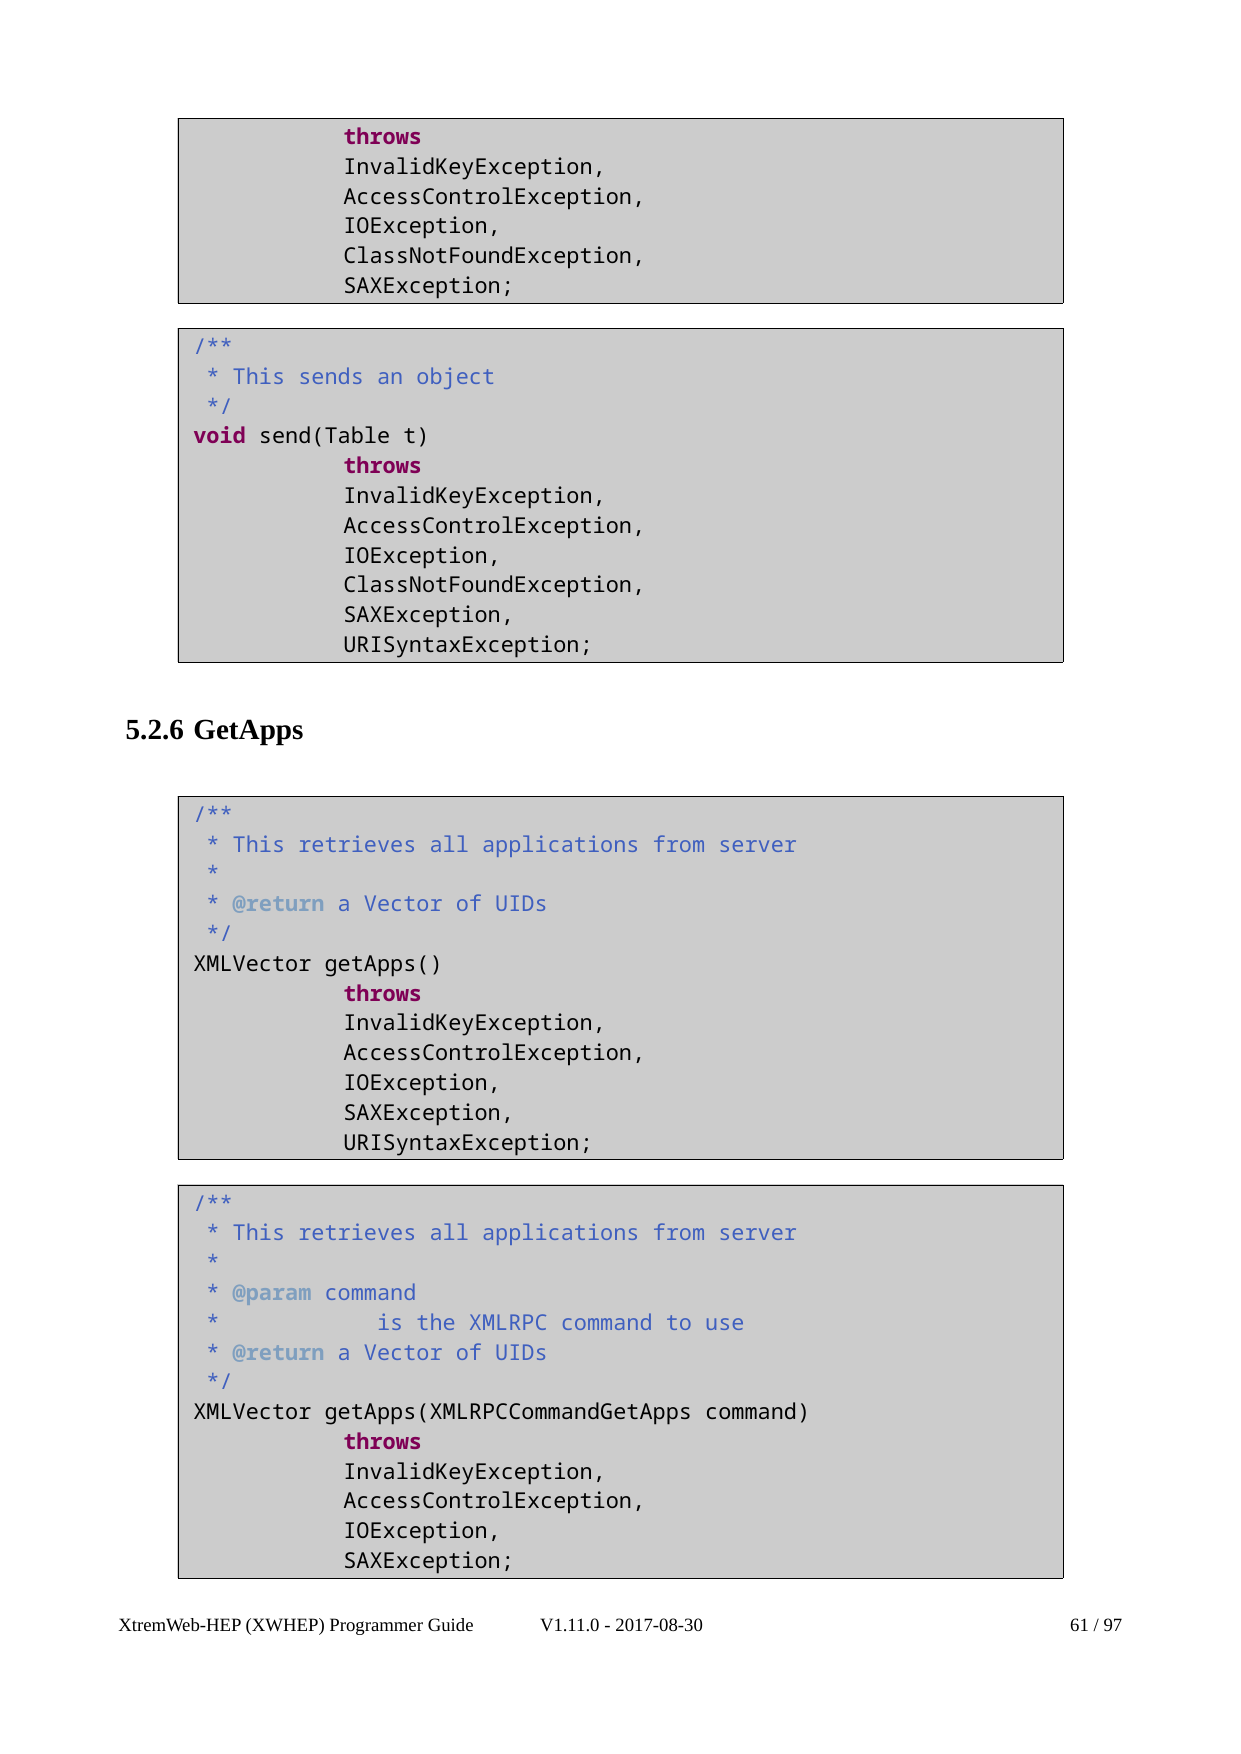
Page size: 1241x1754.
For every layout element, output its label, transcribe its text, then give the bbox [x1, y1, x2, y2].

text */ [179, 388, 1063, 417]
text /** [179, 329, 1063, 358]
text throws [179, 447, 1063, 477]
text XMLVector getApps(XMLRPCCommandGetApps command) [179, 1393, 1063, 1423]
text * This sends an object [179, 358, 1063, 388]
text IOException, [179, 537, 1063, 566]
text URISyntaxException; [179, 1123, 1063, 1159]
text * is the XMLRPC command to use [179, 1304, 1063, 1333]
text void send(Table t) [179, 417, 1063, 447]
text * @return a Vector of UIDs [179, 885, 1063, 915]
text ClassNotFoundException, [179, 237, 1063, 267]
text * This retrieves all applications from server [179, 1214, 1063, 1244]
text AccessControlException, [179, 507, 1063, 537]
text IOException, [179, 207, 1063, 237]
text SAXException; [179, 267, 1063, 303]
text * @param command [179, 1274, 1063, 1304]
text /** [179, 797, 1063, 826]
text throws [179, 974, 1063, 1004]
text IOException, [179, 1512, 1063, 1542]
text InvalidKeyException, [179, 477, 1063, 507]
text throws [179, 1423, 1063, 1453]
text AccessControlException, [179, 1034, 1063, 1064]
text */ [179, 1363, 1063, 1393]
text XMLVector getApps() [179, 945, 1063, 974]
text URISyntaxException; [179, 626, 1063, 662]
text IOException, [179, 1064, 1063, 1094]
text InvalidKeyException, [179, 1453, 1063, 1482]
text ClassNotFoundException, [179, 566, 1063, 596]
text * @return a Vector of UIDs [179, 1333, 1063, 1363]
text /** [179, 1186, 1063, 1214]
text InvalidKeyException, [179, 148, 1063, 178]
text InvalidKeyException, [179, 1004, 1063, 1034]
text SAXException, [179, 596, 1063, 626]
text AccessControlException, [179, 1482, 1063, 1512]
text throws [179, 119, 1063, 148]
subtitle GetApps [118, 712, 1122, 746]
text * [179, 855, 1063, 885]
text * [179, 1244, 1063, 1274]
text SAXException, [179, 1094, 1063, 1123]
text AccessControlException, [179, 178, 1063, 207]
text */ [179, 915, 1063, 945]
text * This retrieves all applications from server [179, 826, 1063, 855]
text SAXException; [179, 1542, 1063, 1578]
